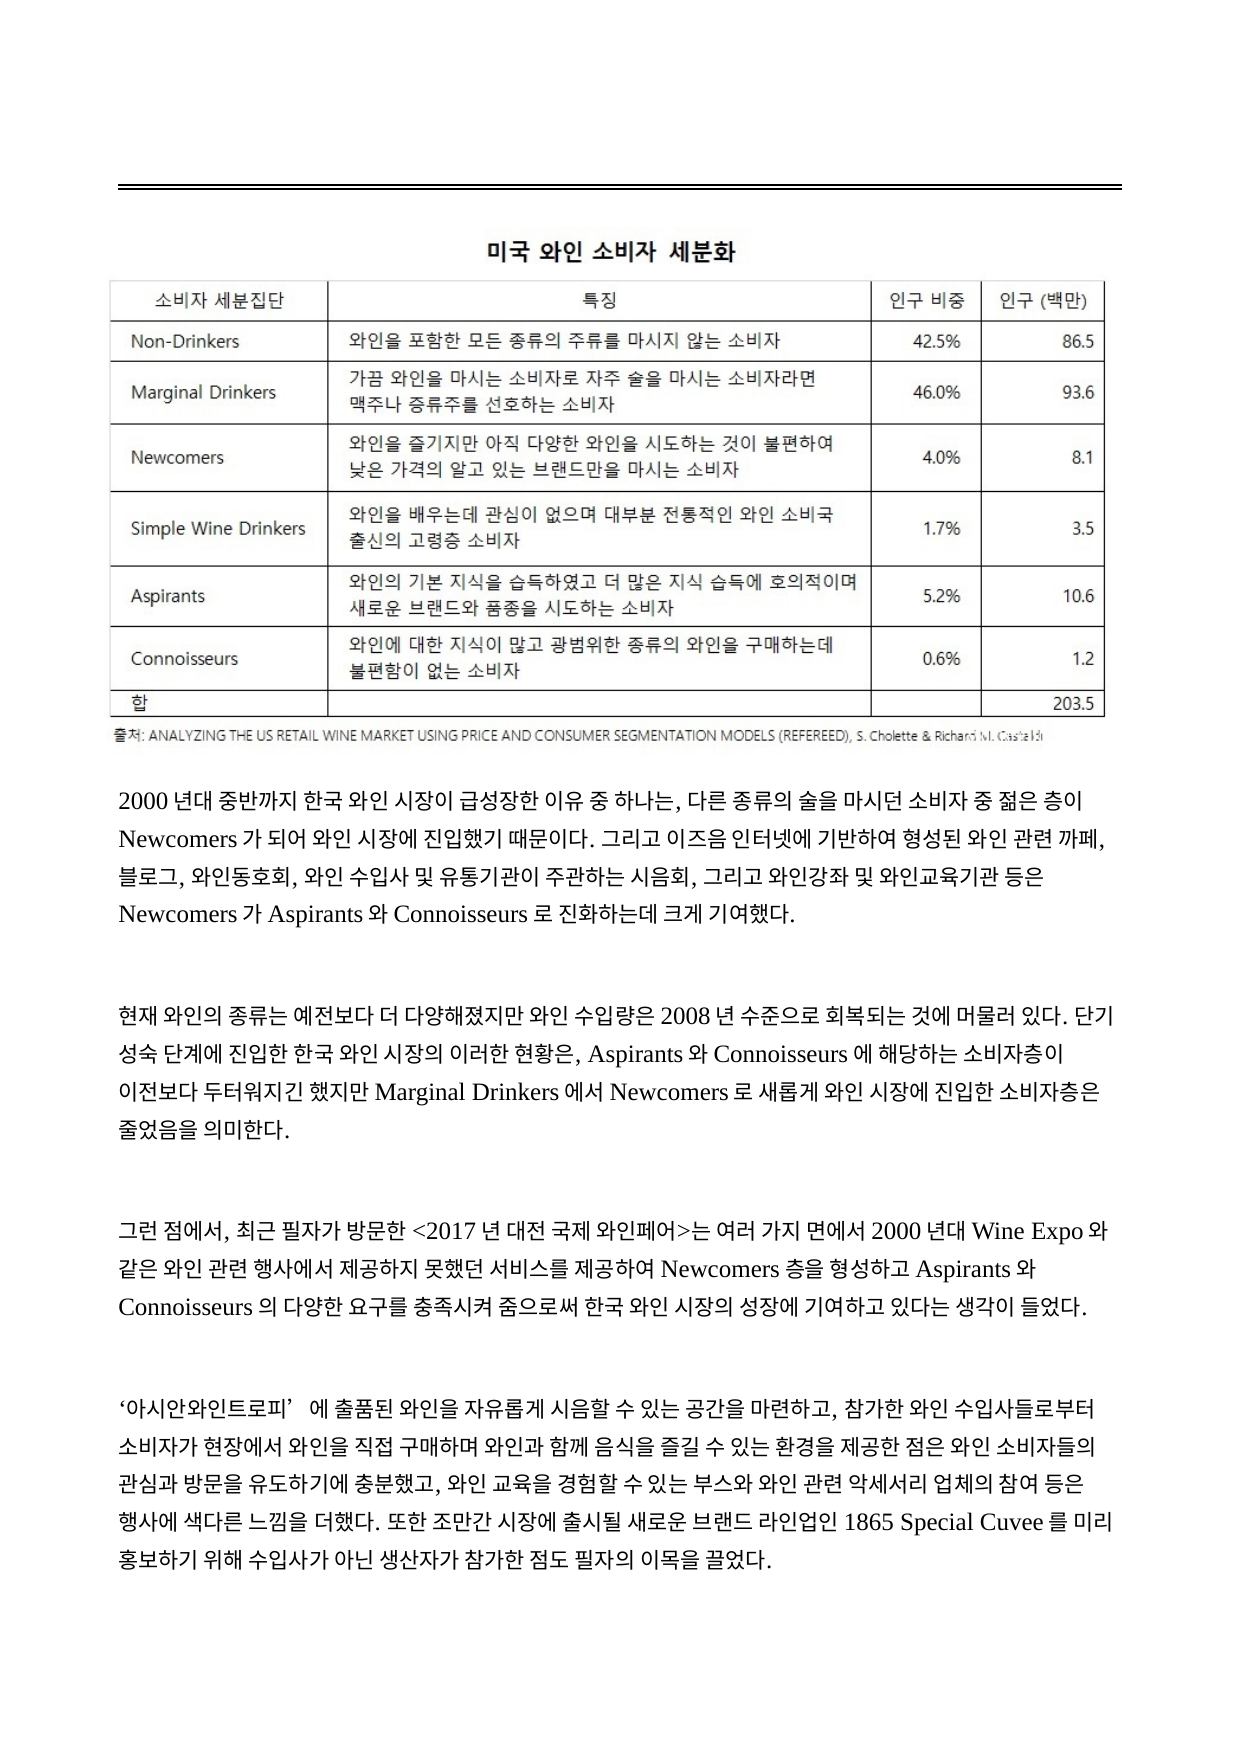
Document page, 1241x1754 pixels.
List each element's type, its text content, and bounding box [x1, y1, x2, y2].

text 그런 점에서, 최근 필자가 방문한 <2017년 대전 국제 와인페어>는 여러 가지 면에서 2000년대 Wine Expo와 같은 와인 관련 행사에서 제공하지 못했던 서비스를 제공하여 Newcomers층을 형성하고 Aspirants와 Connoisseurs의 다양한 요구를 충족시켜 줌으로써 한국 와인 시장의 성장에 기여하고 있다는 생각이 들었다. [118, 1214, 1122, 1322]
text 2000년대 중반까지 한국 와인 시장이 급성장한 이유 중 하나는, 다른 종류의 술을 마시던 소비자 중 젊은 층이 Newcomers가 되어 와인 시장에 진입했기 때문이다. 그리고 이즈음 인터넷에 기반하여 형성된 와인 관련 까페, 블로그, 와인동호회, 와인 수입사 및 유통기관이 주관하는 시음회, 그리고 와인강좌 및 와인교육기관 등은 Newcomers가 Aspirants와 Connoisseurs로 진화하는데 크게 기여했다. [118, 784, 1122, 929]
picture [106, 227, 1111, 755]
text 현재 와인의 종류는 예전보다 더 다양해졌지만 와인 수입량은 2008년 수준으로 회복되는 것에 머물러 있다. 단기 성숙 단계에 진입한 한국 와인 시장의 이러한 현황은, Aspirants와 Connoisseurs에 해당하는 소비자층이 이전보다 두터워지긴 했지만 Marginal Drinkers에서 Newcomers로 새롭게 와인 시장에 진입한 소비자층은 줄었음을 의미한다. [118, 999, 1122, 1144]
text ‘아시안와인트로피’에 출품된 와인을 자유롭게 시음할 수 있는 공간을 마련하고, 참가한 와인 수입사들로부터 소비자가 현장에서 와인을 직접 구매하며 와인과 함께 음식을 즐길 수 있는 환경을 제공한 점은 와인 소비자들의 관심과 방문을 유도하기에 충분했고, 와인 교육을 경험할 수 있는 부스와 와인 관련 악세서리 업체의 참여 등은 행사에 색다른 느낌을 더했다. 또한 조만간 시장에 출시될 새로운 브랜드 라인업인 1865 Special Cuvee를 미리 홍보하기 위해 수입사가 아닌 생산자가 참가한 점도 필자의 이목을 끌었다. [118, 1392, 1122, 1575]
